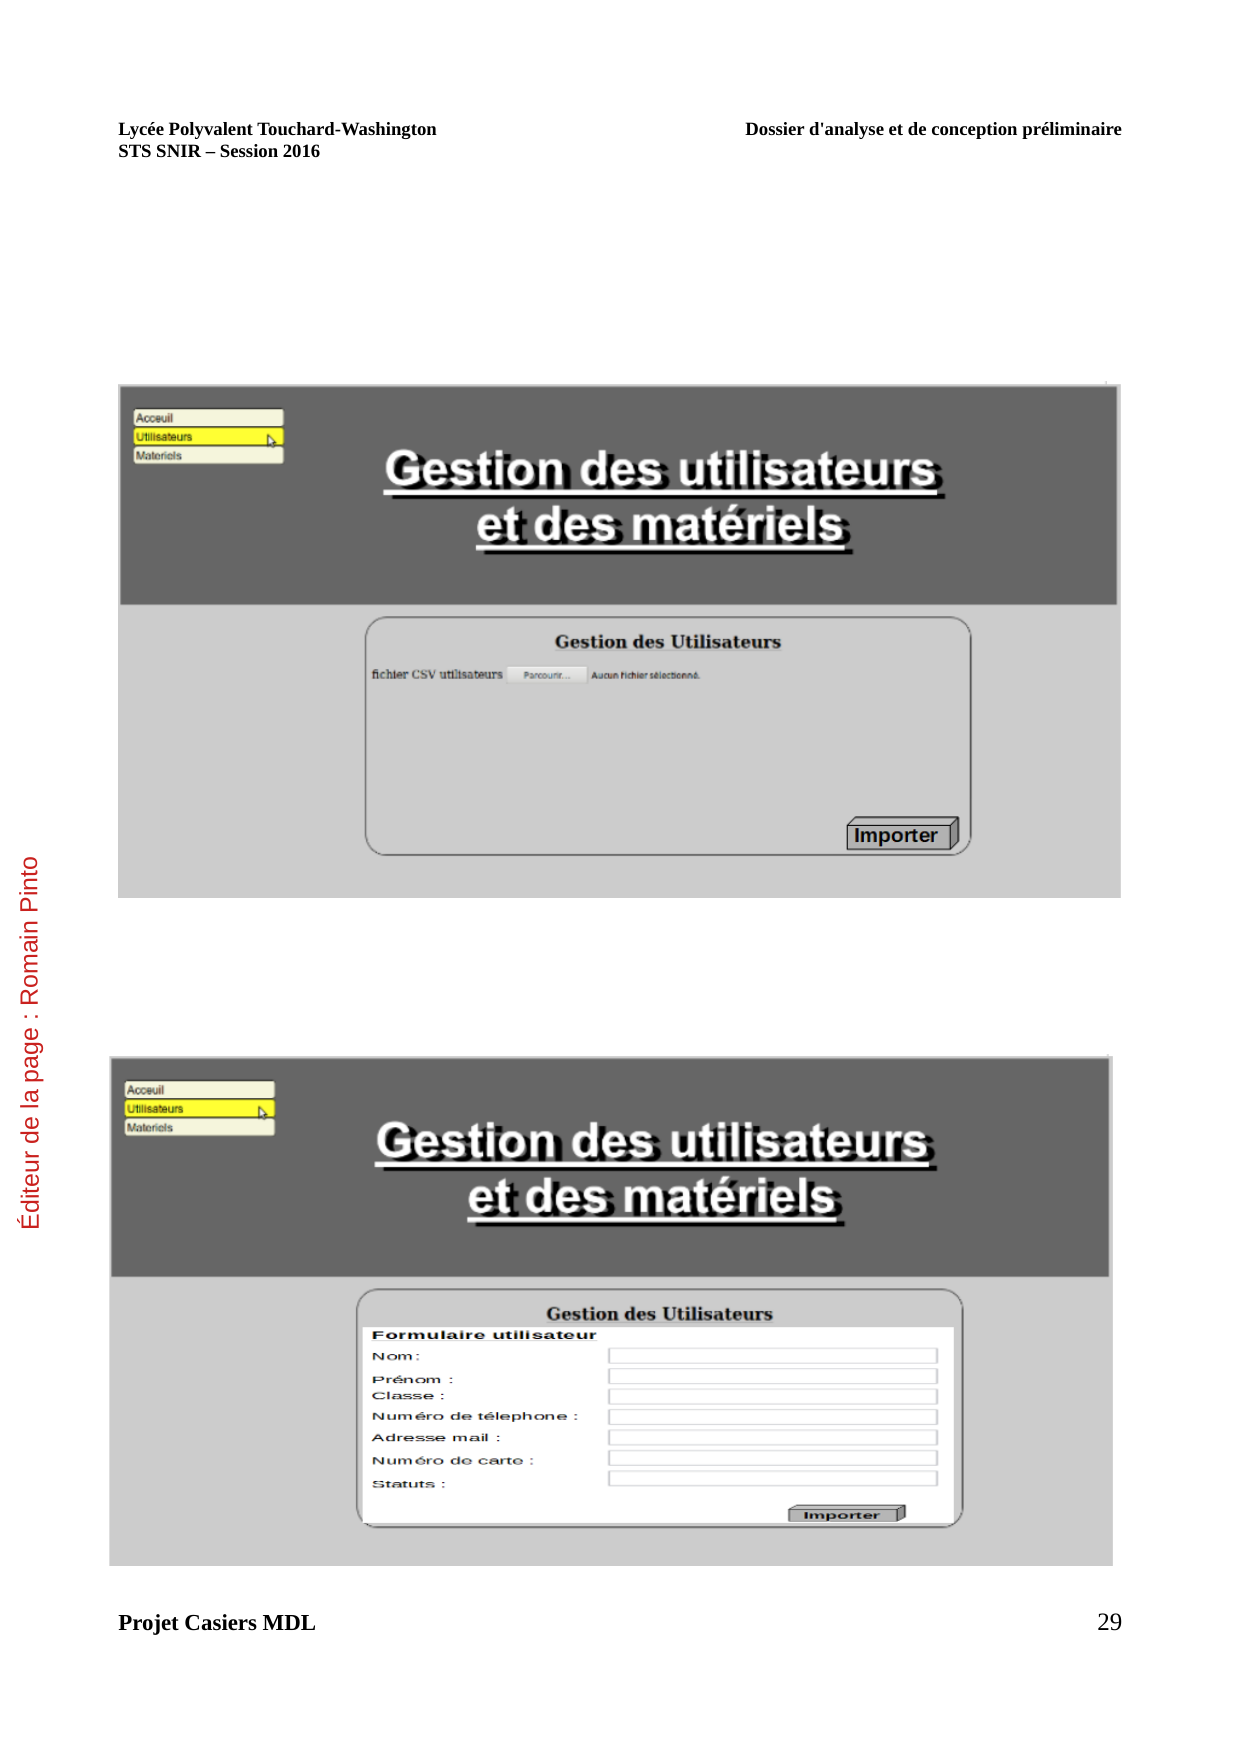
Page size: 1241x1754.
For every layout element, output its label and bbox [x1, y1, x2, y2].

picture [109, 1054, 1114, 1566]
picture [118, 381, 1123, 898]
